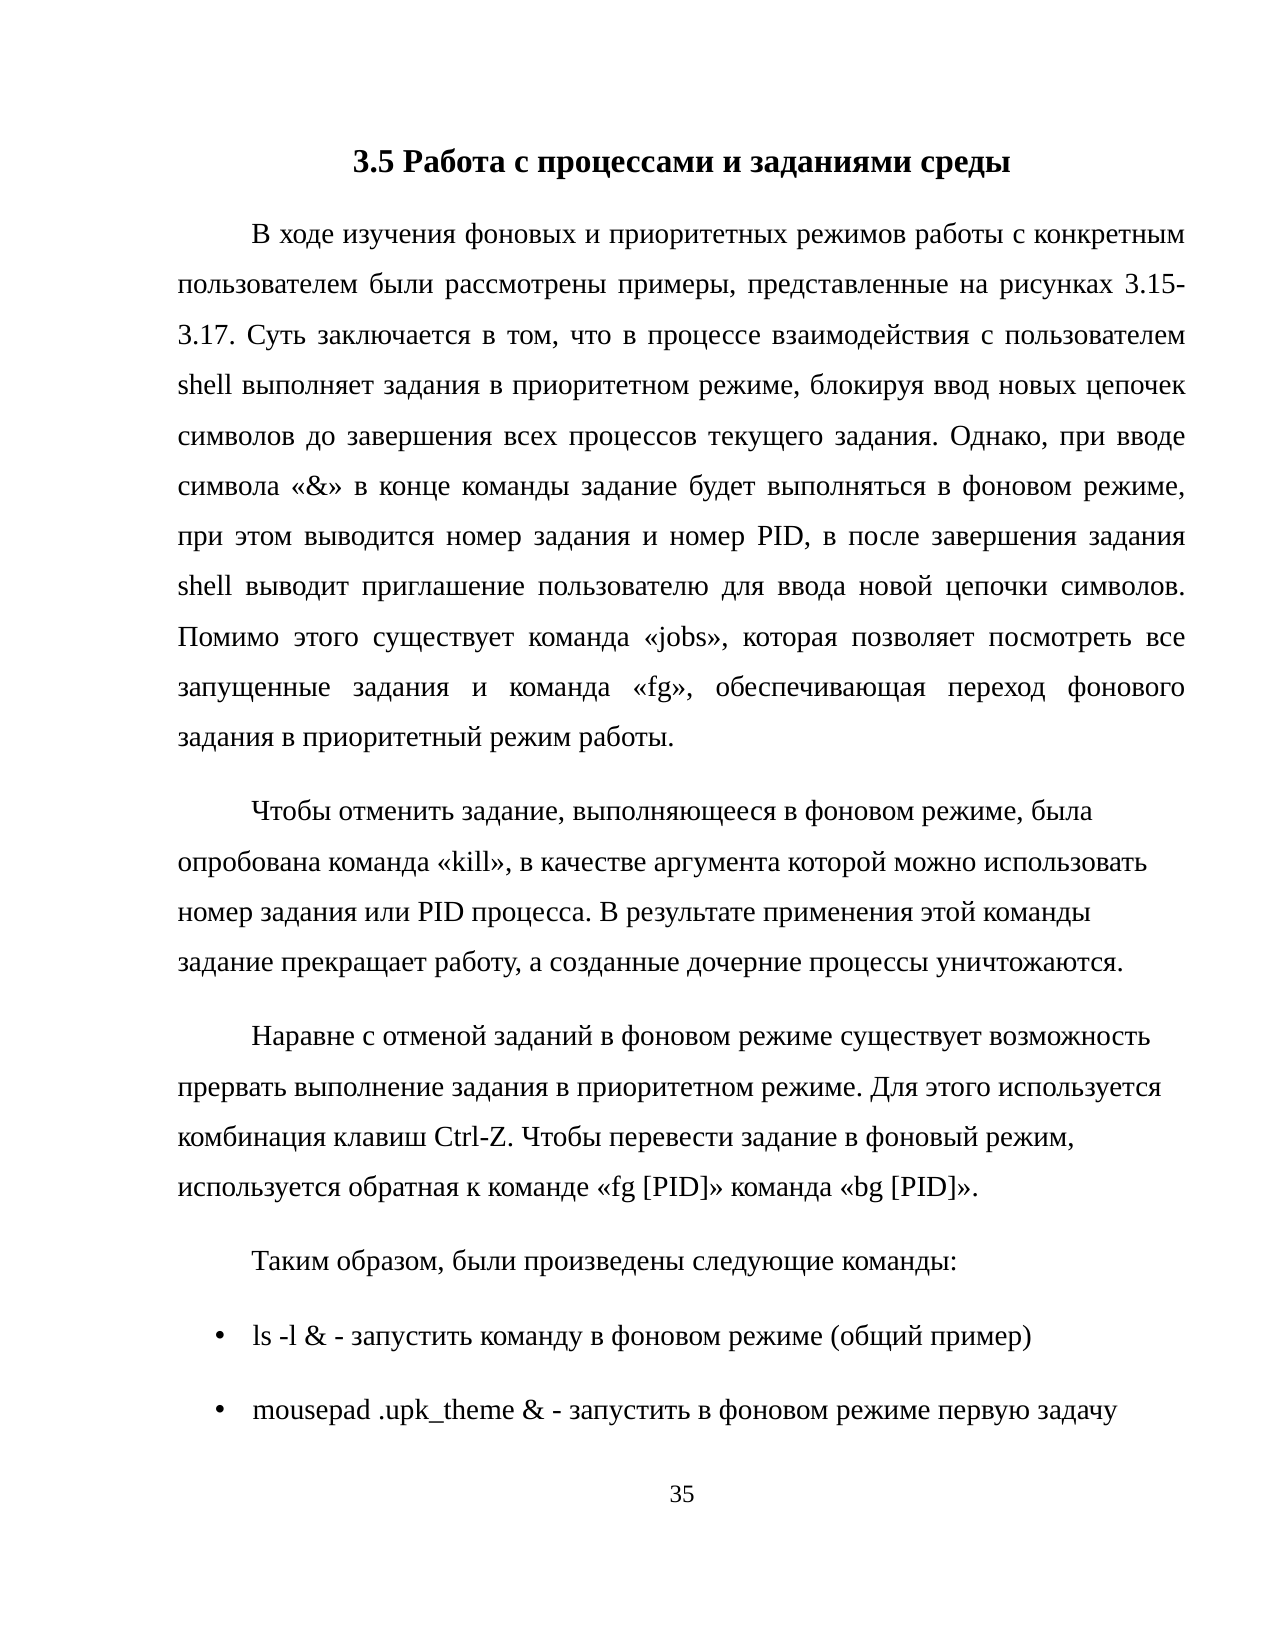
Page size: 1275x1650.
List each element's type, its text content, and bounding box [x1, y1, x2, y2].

text Наравне с отменой заданий в фоновом режиме существует возможность прервать выполнение задания в приоритетном режиме. Для этого используется комбинация клавиш Ctrl-Z. Чтобы перевести задание в фоновый режим, используется обратная к команде «fg [PID]» команда «bg [PID]». [177, 1018, 1186, 1203]
text Чтобы отменить задание, выполняющееся в фоновом режиме, была опробована команда «kill», в качестве аргумента которой можно использовать номер задания или PID процесса. В результате применения этой команды задание прекращает работу, а созданные дочерние процессы уничтожаются. [177, 793, 1186, 978]
text Таким образом, были произведены следующие команды: [177, 1243, 1186, 1277]
subtitle 3.5 Работа с процессами и заданиями среды [177, 142, 1186, 180]
list mousepad .upk_theme & - запустить в фоновом режиме первую задачу [215, 1392, 1186, 1425]
list ls -l & - запустить команду в фоновом режиме (общий пример) [215, 1318, 1186, 1351]
text В ходе изучения фоновых и приоритетных режимов работы с конкретным пользователем были рассмотрены примеры, представленные на рисунках 3.15-3.17. Суть заключается в том, что в процессе взаимодействия с пользователем shell выполняет задания в приоритетном режиме, блокируя ввод новых цепочек символов до завершения всех процессов текущего задания. Однако, при вводе символа «&» в конце команды задание будет выполняться в фоновом режиме, при этом выводится номер задания и номер PID, в после завершения задания shell выводит приглашение пользователю для ввода новой цепочки символов. Помимо этого существует команда «jobs», которая позволяет посмотреть все запущенные задания и команда «fg», обеспечивающая переход фонового задания в приоритетный режим работы. [177, 216, 1186, 753]
